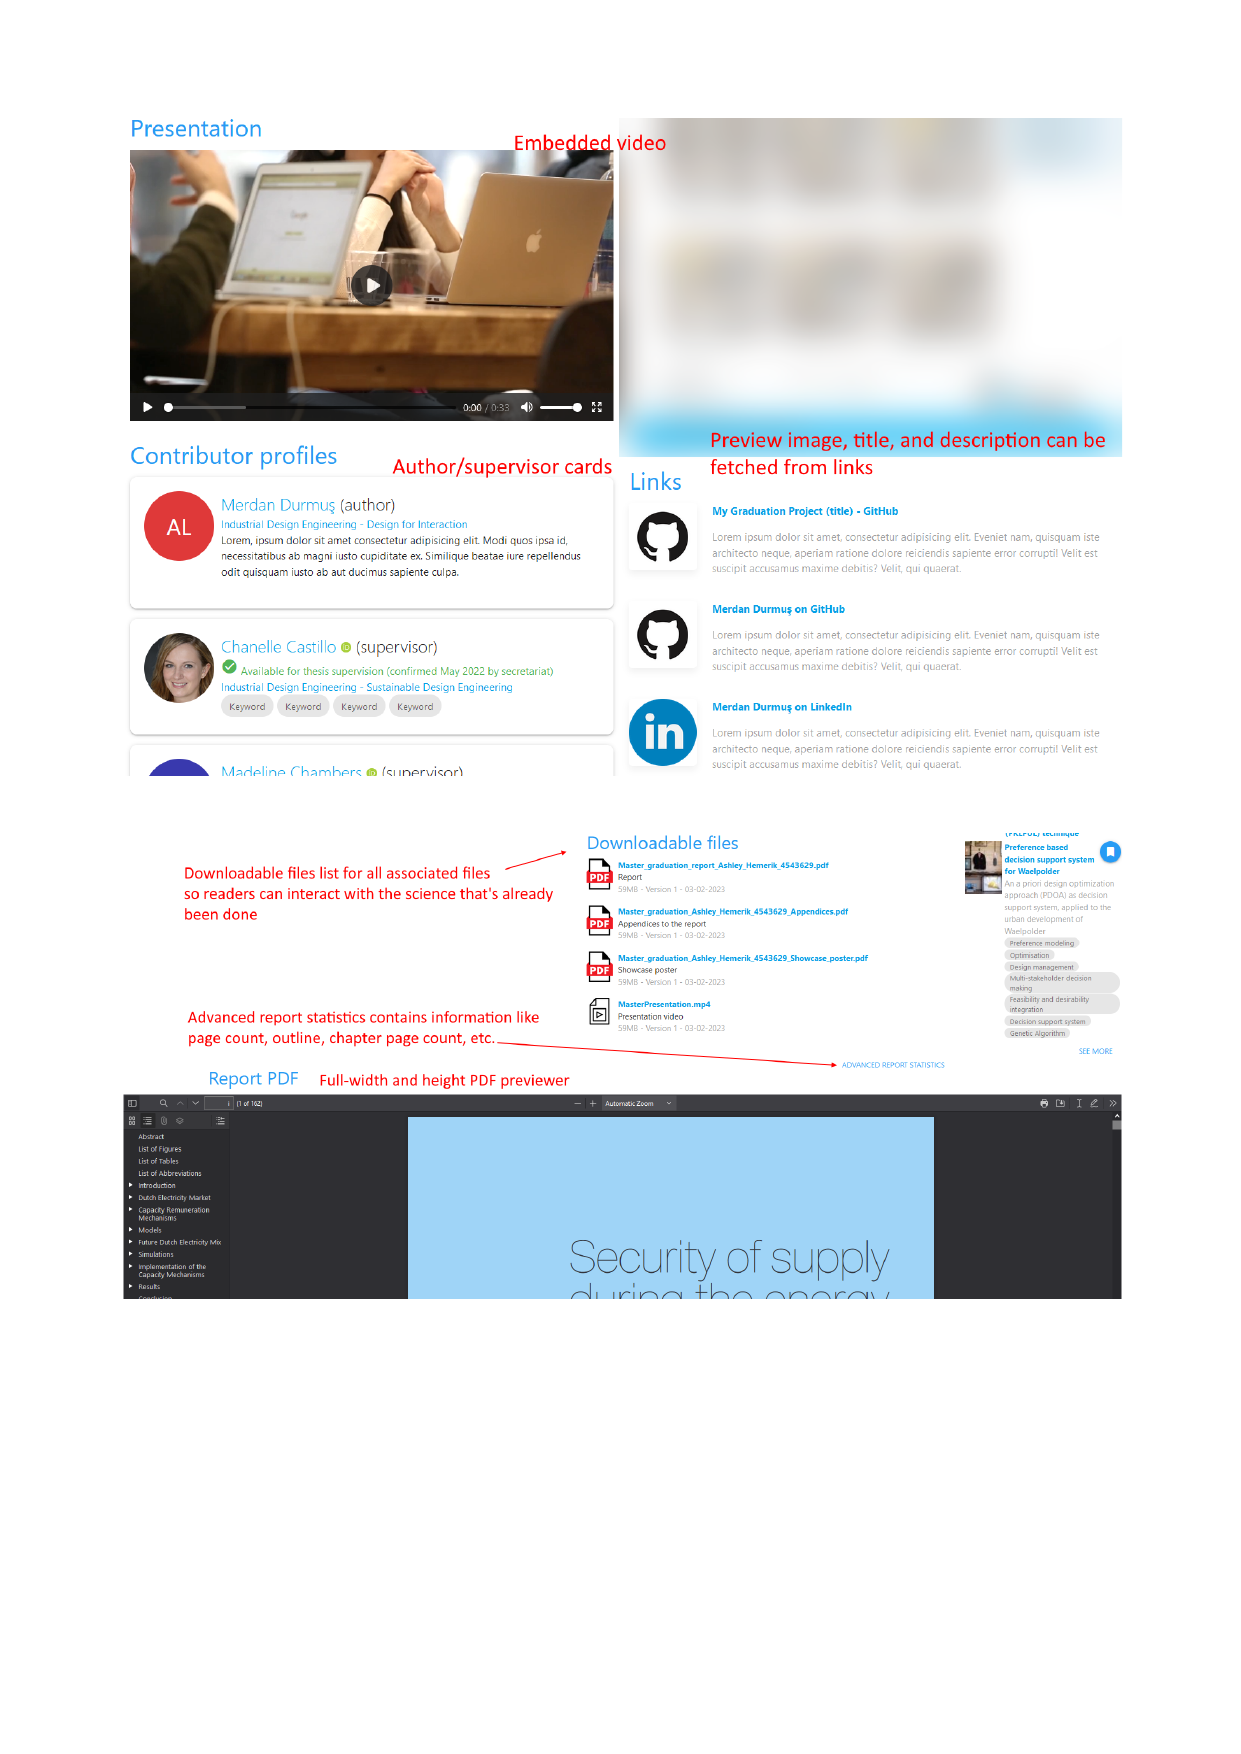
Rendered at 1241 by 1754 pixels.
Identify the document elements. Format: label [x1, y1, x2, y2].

picture [118, 833, 1123, 1299]
picture [118, 118, 1123, 776]
